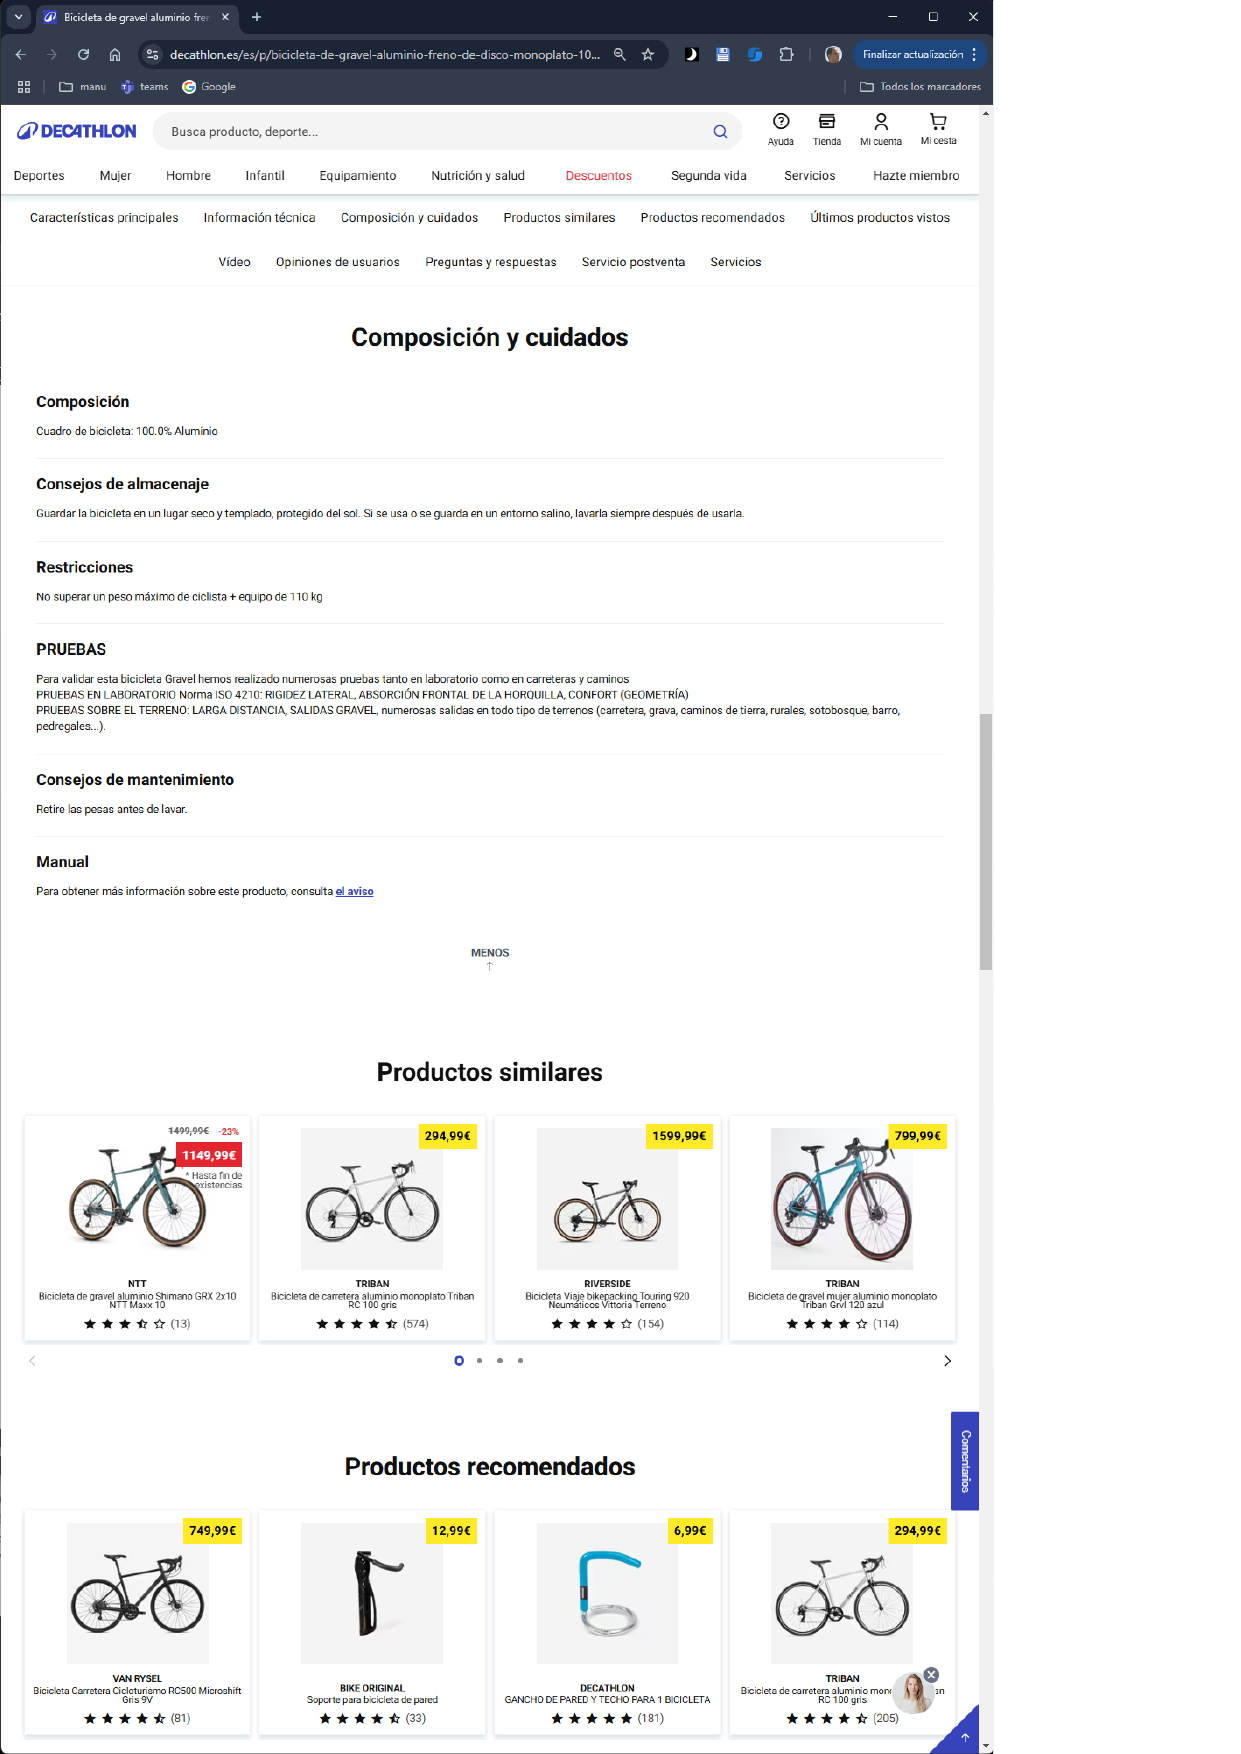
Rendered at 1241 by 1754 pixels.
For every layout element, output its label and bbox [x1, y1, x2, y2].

picture [0, 0, 994, 1754]
